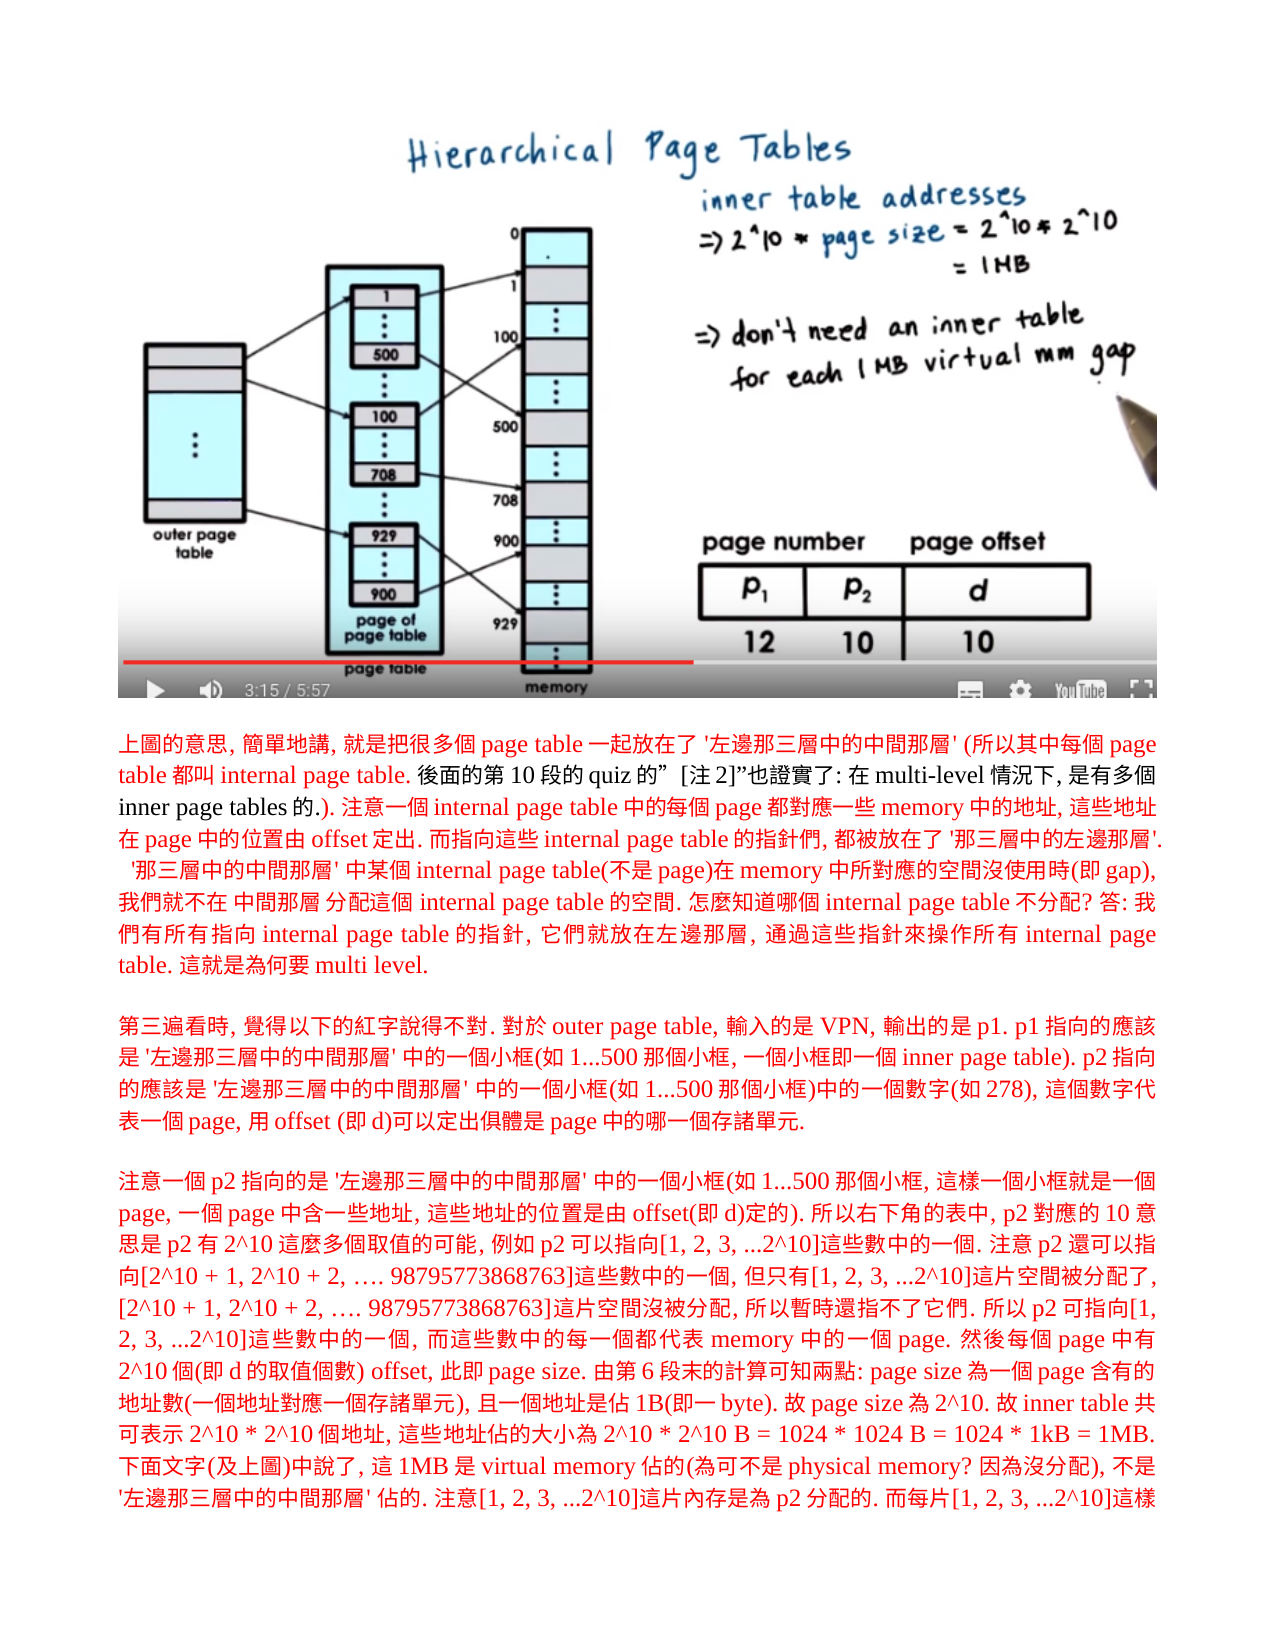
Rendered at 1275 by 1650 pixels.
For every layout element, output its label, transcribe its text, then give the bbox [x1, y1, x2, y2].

text 注意一個p2指向的是 '左邊那三層中的中間那層' 中的一個小框(如1...500那個小框, 這樣一個小框就是一個page, 一個page中含一些地址, 這些地址的位置是由offset(即d)定的). 所以右下角的表中, p2對應的10意思是p2有2^10這麼多個取值的可能, 例如p2可以指向[1, 2, 3, ...2^10]這些數中的一個. 注意p2還可以指向[2^10 + 1, 2^10 + 2, …. 98795773868763]這些數中的一個, 但只有[1, 2, 3, ...2^10]這片空間被分配了, [2^10 + 1, 2^10 + 2, …. 98795773868763]這片空間沒被分配, 所以暫時還指不了它們. 所以p2可指向[1, 2, 3, ...2^10]這些數中的一個, 而這些數中的每一個都代表memory中的一個page. 然後每個page中有2^10個(即d的取值個數) offset, 此即page size. 由第6段末的計算可知兩點: page size為一個page含有的地址數(一個地址對應一個存諸單元), 且一個地址是佔1B(即一byte). 故page size為2^10. 故inner table共可表示2^10 * 2^10個地址, 這些地址佔的大小為2^10 * 2^10 B = 1024 * 1024 B = 1024 * 1kB = 1MB. 下面文字(及上圖)中說了, 這1MB是virtual memory佔的(為可不是physical memory? 因為沒分配), 不是 '左邊那三層中的中間那層' 佔的. 注意[1, 2, 3, ...2^10]這片內存是為p2分配的. 而每片[1, 2, 3, ...2^10]這樣 [118, 1164, 1157, 1512]
text 第三遍看時, 覺得以下的紅字說得不對. 對於outer page table, 輸入的是VPN, 輸出的是p1. p1指向的應該是 '左邊那三層中的中間那層' 中的一個小框(如1...500那個小框, 一個小框即一個inner page table). p2指向的應該是 '左邊那三層中的中間那層' 中的一個小框(如1...500那個小框)中的一個數字(如278), 這個數字代表一個page, 用offset (即d)可以定出俱體是page中的哪一個存諸單元. [118, 1009, 1157, 1135]
picture [118, 118, 1157, 698]
text 上圖的意思, 簡單地講, 就是把很多個page table一起放在了 '左邊那三層中的中間那層' (所以其中每個page table都叫internal page table. 後面的第10段的quiz的”[注2]”也證實了: 在multi-level情況下, 是有多個inner page tables的.). 注意一個internal page table中的每個page都對應一些memory中的地址, 這些地址在page中的位置由offset定出. 而指向這些internal page table的指針們, 都被放在了 '那三層中的左邊那層'. '那三層中的中間那層' 中某個internal page table(不是page)在memory中所對應的空間沒使用時(即gap), 我們就不在 中間那層 分配這個internal page table的空間. 怎麼知道哪個internal page table不分配? 答: 我們有所有指向internal page table的指針, 它們就放在左邊那層, 通過這些指針來操作所有internal page table. 這就是為何要multi level. [118, 727, 1157, 980]
